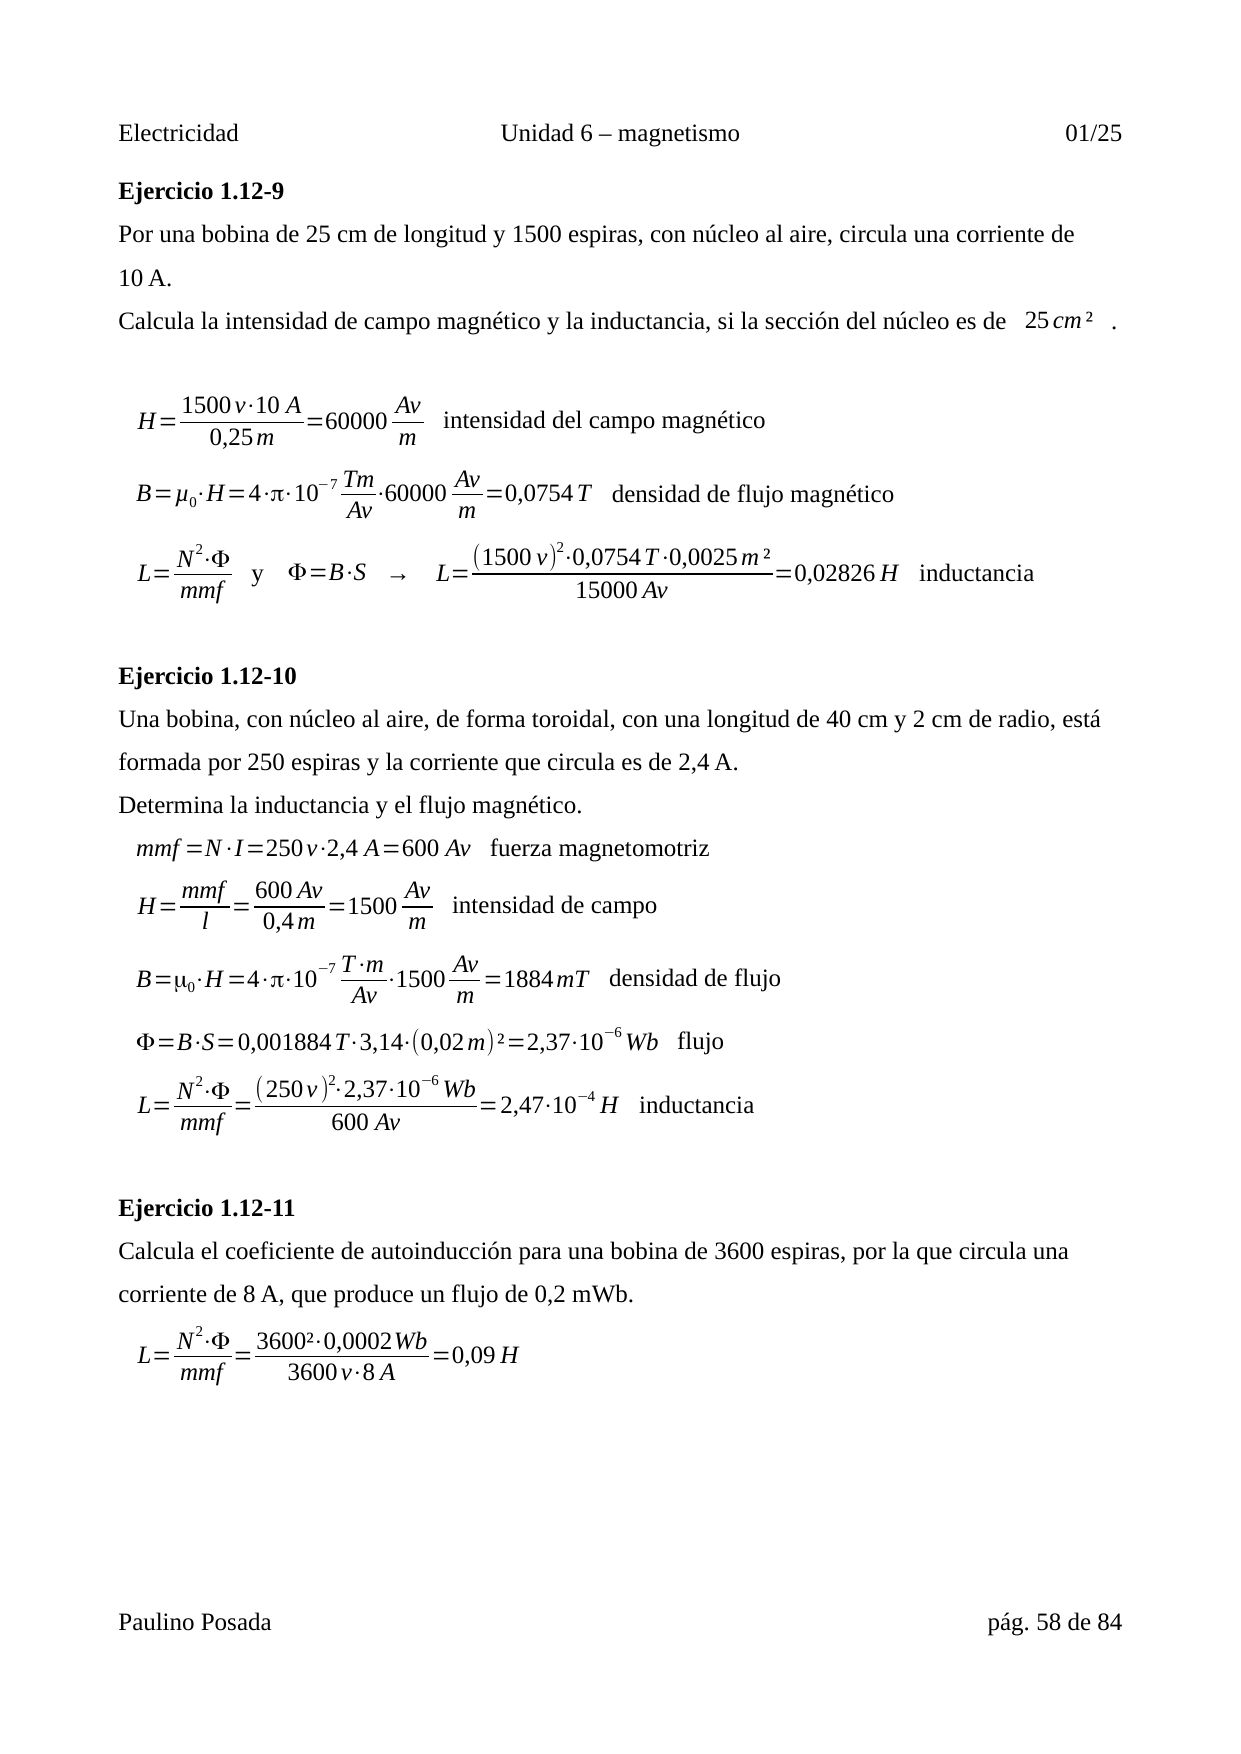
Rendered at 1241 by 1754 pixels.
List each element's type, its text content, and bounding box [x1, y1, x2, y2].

text inductancia [118, 1071, 1122, 1136]
text fuerza magnetomotriz [118, 833, 1122, 862]
text Calcula la intensidad de campo magnético y la inductancia, si la sección del núcleo es de. [118, 306, 1122, 334]
text Ejercicio 1.12-11 [118, 1193, 1122, 1222]
text densidad de flujo magnético [118, 466, 1122, 524]
text Ejercicio 1.12-10 [118, 661, 1122, 690]
text Determina la inductancia y el flujo magnético. [118, 790, 1122, 819]
text Ejercicio 1.12-9 [118, 176, 1122, 205]
text 10 A. [118, 263, 1122, 291]
text y → inductancia [118, 539, 1122, 603]
text flujo [118, 1024, 1122, 1057]
text densidad de flujo [118, 950, 1122, 1009]
text Calcula el coeficiente de autoinducción para una bobina de 3600 espiras, por la que circula una corriente de 8 A, que produce un flujo de 0,2 mWb. [118, 1236, 1122, 1308]
text intensidad de campo [118, 877, 1122, 936]
text Por una bobina de 25 cm de longitud y 1500 espiras, con núcleo al aire, circula una corriente de [118, 219, 1122, 248]
text Una bobina, con núcleo al aire, de forma toroidal, con una longitud de 40 cm y 2 cm de radio, está formada por 250 espiras y la corriente que circula es de 2,4 A. [118, 704, 1122, 776]
text intensidad del campo magnético [118, 392, 1122, 451]
